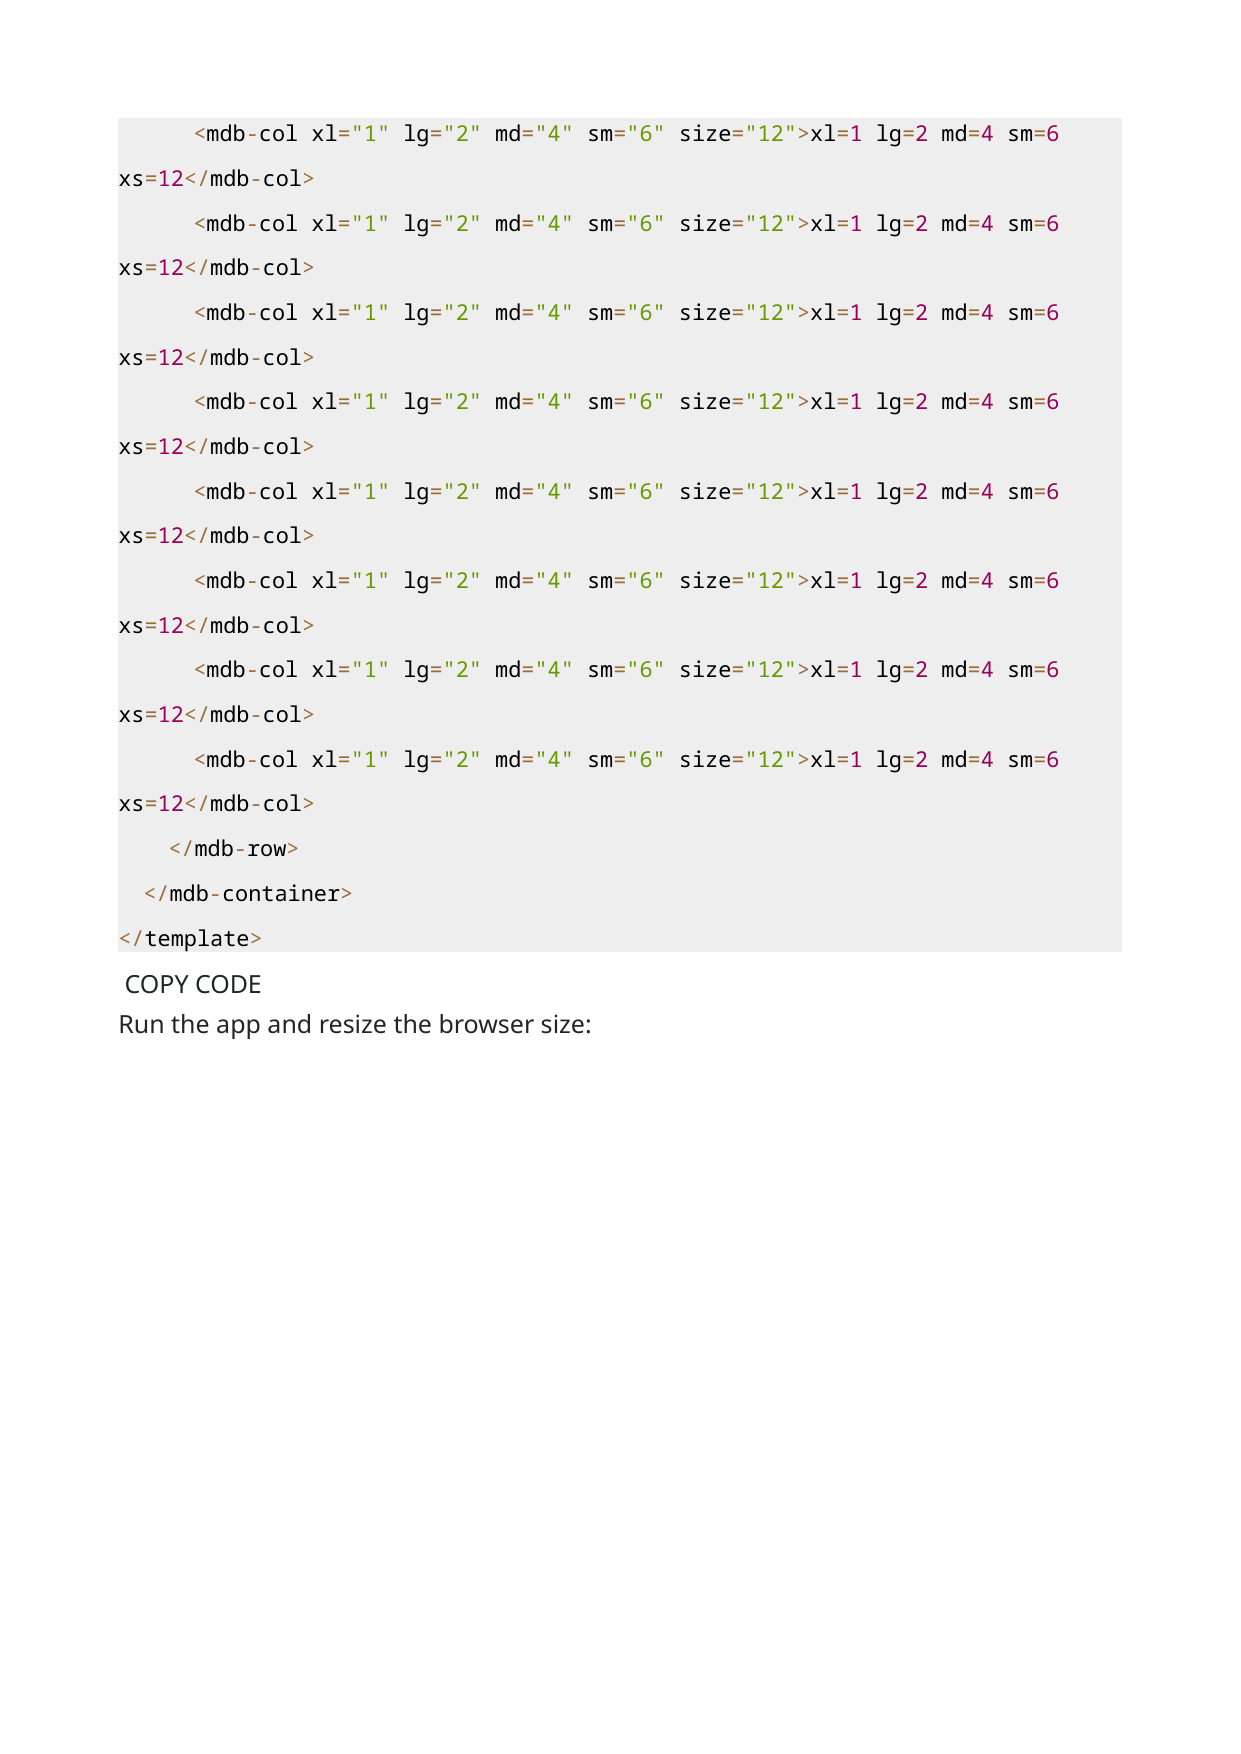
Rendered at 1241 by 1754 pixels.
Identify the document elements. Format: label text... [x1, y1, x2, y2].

text COPY CODE [118, 967, 1122, 1001]
text Run the app and resize the browser size: [118, 1006, 1122, 1040]
text <mdb-col xl="1" lg="2" md="4" sm="6" size="12">xl=1 lg=2 md=4 sm=6 xs=12</mdb-col> [118, 386, 1122, 461]
text <mdb-col xl="1" lg="2" md="4" sm="6" size="12">xl=1 lg=2 md=4 sm=6 xs=12</mdb-col> [118, 565, 1122, 639]
text <mdb-col xl="1" lg="2" md="4" sm="6" size="12">xl=1 lg=2 md=4 sm=6 xs=12</mdb-col> [118, 297, 1122, 371]
text </mdb-row> [118, 833, 1122, 863]
text <mdb-col xl="1" lg="2" md="4" sm="6" size="12">xl=1 lg=2 md=4 sm=6 xs=12</mdb-col> [118, 207, 1122, 282]
text </mdb-container> [118, 878, 1122, 908]
text </template> [118, 922, 1122, 952]
text <mdb-col xl="1" lg="2" md="4" sm="6" size="12">xl=1 lg=2 md=4 sm=6 xs=12</mdb-col> [118, 118, 1122, 193]
text <mdb-col xl="1" lg="2" md="4" sm="6" size="12">xl=1 lg=2 md=4 sm=6 xs=12</mdb-col> [118, 744, 1122, 818]
text <mdb-col xl="1" lg="2" md="4" sm="6" size="12">xl=1 lg=2 md=4 sm=6 xs=12</mdb-col> [118, 476, 1122, 550]
text <mdb-col xl="1" lg="2" md="4" sm="6" size="12">xl=1 lg=2 md=4 sm=6 xs=12</mdb-col> [118, 654, 1122, 729]
